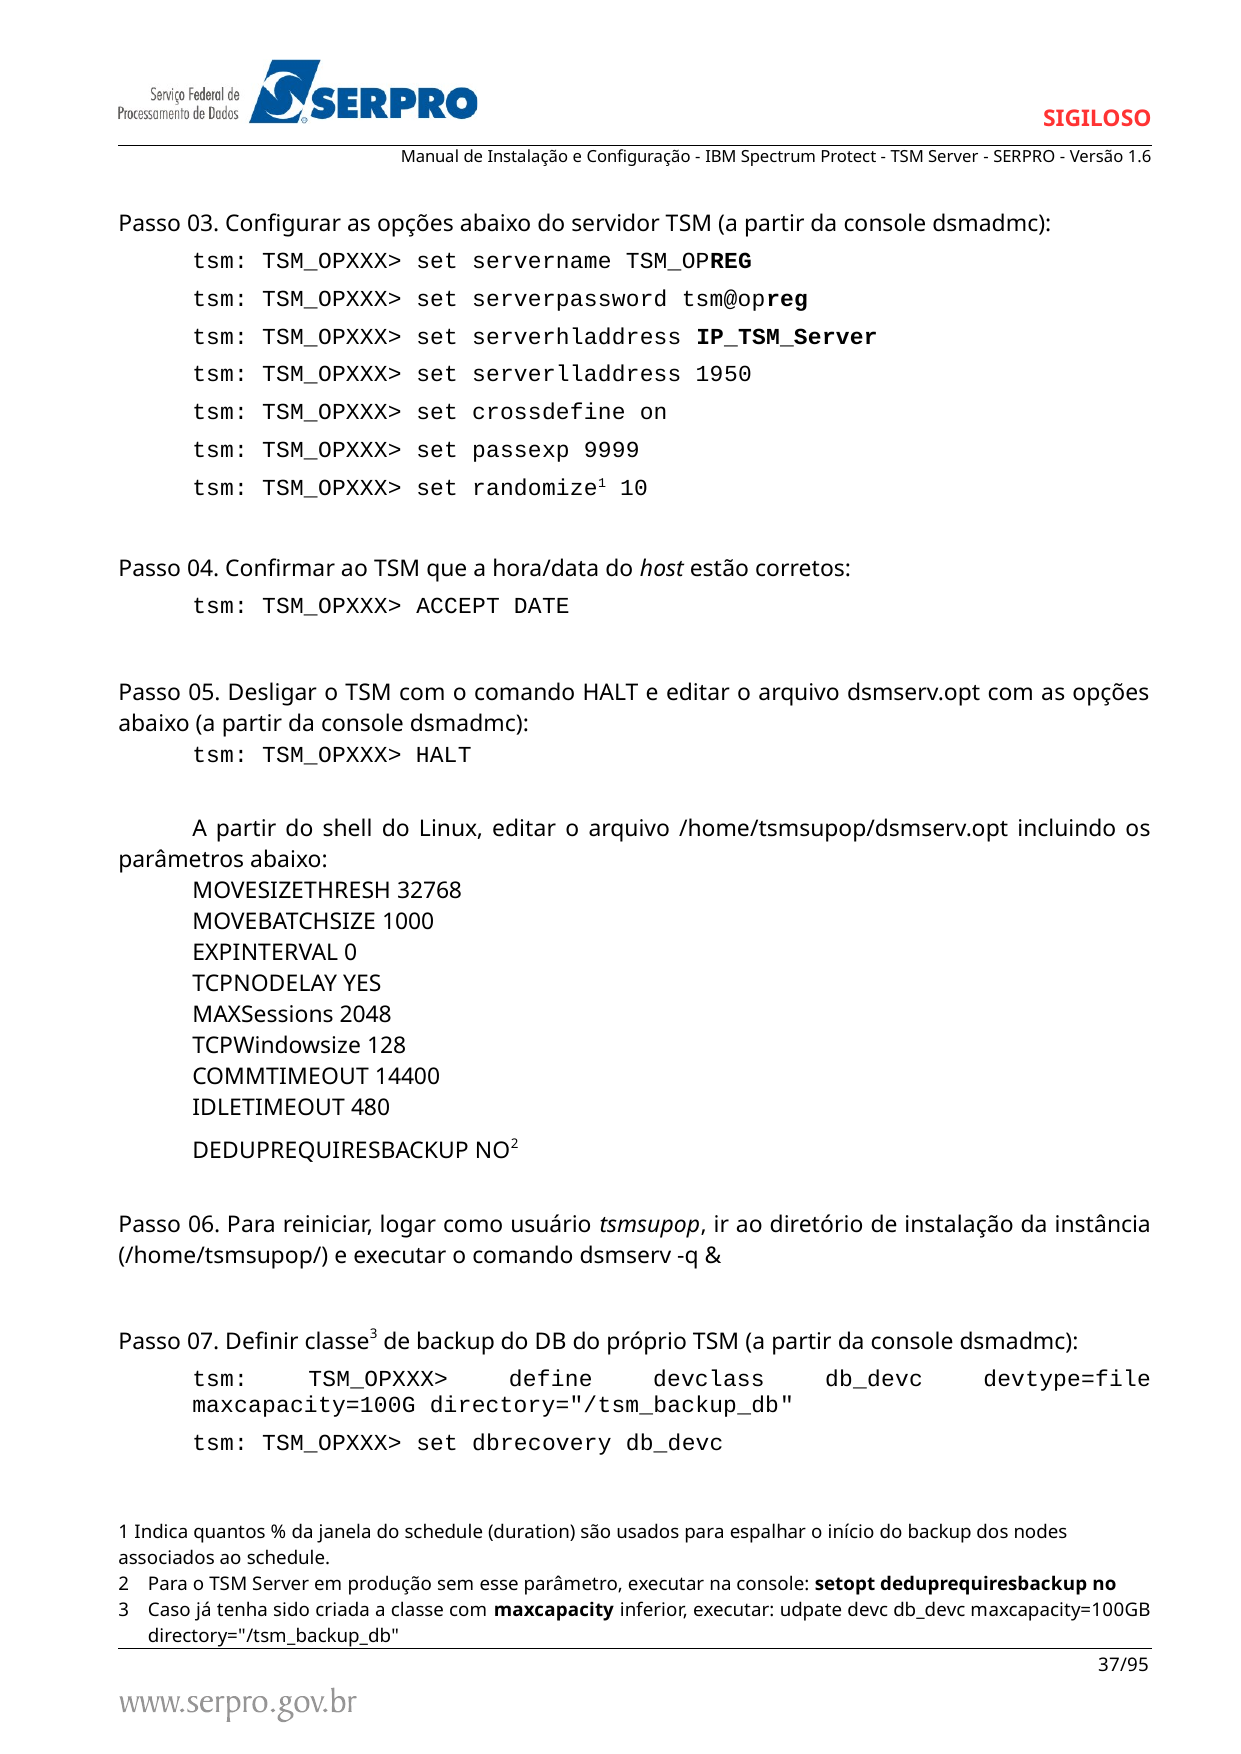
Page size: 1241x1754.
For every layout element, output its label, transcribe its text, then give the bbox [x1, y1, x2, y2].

text Passo 06. Para reiniciar, logar como usuário tsmsupop, ir ao diretório de instalação da instância (/home/tsmsupop/) e executar o comando dsmserv -q & [118, 1177, 1152, 1270]
text tsm: TSM_OPXXX> set servername TSM_OPREG [192, 249, 1152, 276]
text Para o TSM Server em produção sem esse parâmetro, executar na console: setopt deduprequiresbackup no [118, 1569, 1152, 1596]
picture [118, 59, 478, 124]
text tsm: TSM_OPXXX> define devclass db_devc devtype=file maxcapacity=100G directory="/tsm_backup_db" [192, 1367, 1152, 1419]
text A partir do shell do Linux, editar o arquivo /home/tsmsupop/dsmserv.opt incluindo os parâmetros abaixo: MOVESIZETHRESH 32768 MOVEBATCHSIZE 1000 EXPINTERVAL 0 TCPNODELAY YES MAXSessions 2048 TCPWindowsize 128 COMMTIMEOUT 14400 IDLETIMEOUT 480 [118, 812, 1152, 1122]
text tsm: TSM_OPXXX> ACCEPT DATE [118, 595, 1152, 621]
text Caso já tenha sido criada a classe com maxcapacity inferior, executar: udpate devc db_devc maxcapacity=100GB directory="/tsm_backup_db" [118, 1596, 1152, 1648]
text DEDUPREQUIRESBACKUP NO [118, 1134, 1152, 1165]
text tsm: TSM_OPXXX> set passexp 9999 [192, 438, 1152, 464]
text tsm: TSM_OPXXX> set dbrecovery db_devc [192, 1431, 1152, 1457]
text Passo 04. Confirmar ao TSM que a hora/data do host estão corretos: [118, 552, 1152, 583]
text tsm: TSM_OPXXX> set serverpassword tsm@opreg [192, 287, 1152, 313]
text tsm: TSM_OPXXX> set serverhladdress IP_TSM_Server [192, 325, 1152, 351]
text tsm: TSM_OPXXX> set serverlladdress 1950 [192, 363, 1152, 389]
text Passo 07. Definir classe de backup do DB do próprio TSM (a partir da console dsmadmc): [118, 1324, 1152, 1356]
text tsm: TSM_OPXXX> set crossdefine on [192, 401, 1152, 427]
text tsm: TSM_OPXXX> set randomize 10 [192, 476, 1152, 502]
text Indica quantos % da janela do schedule (duration) são usados para espalhar o início do backup dos nodes associados ao schedule. [118, 1517, 1152, 1569]
text Passo 05. Desligar o TSM com o comando HALT e editar o arquivo dsmserv.opt com as opções abaixo (a partir da console dsmadmc): tsm: TSM_OPXXX> HALT [118, 675, 1152, 800]
text Passo 03. Configurar as opções abaixo do servidor TSM (a partir da console dsmadmc): [118, 207, 1152, 238]
